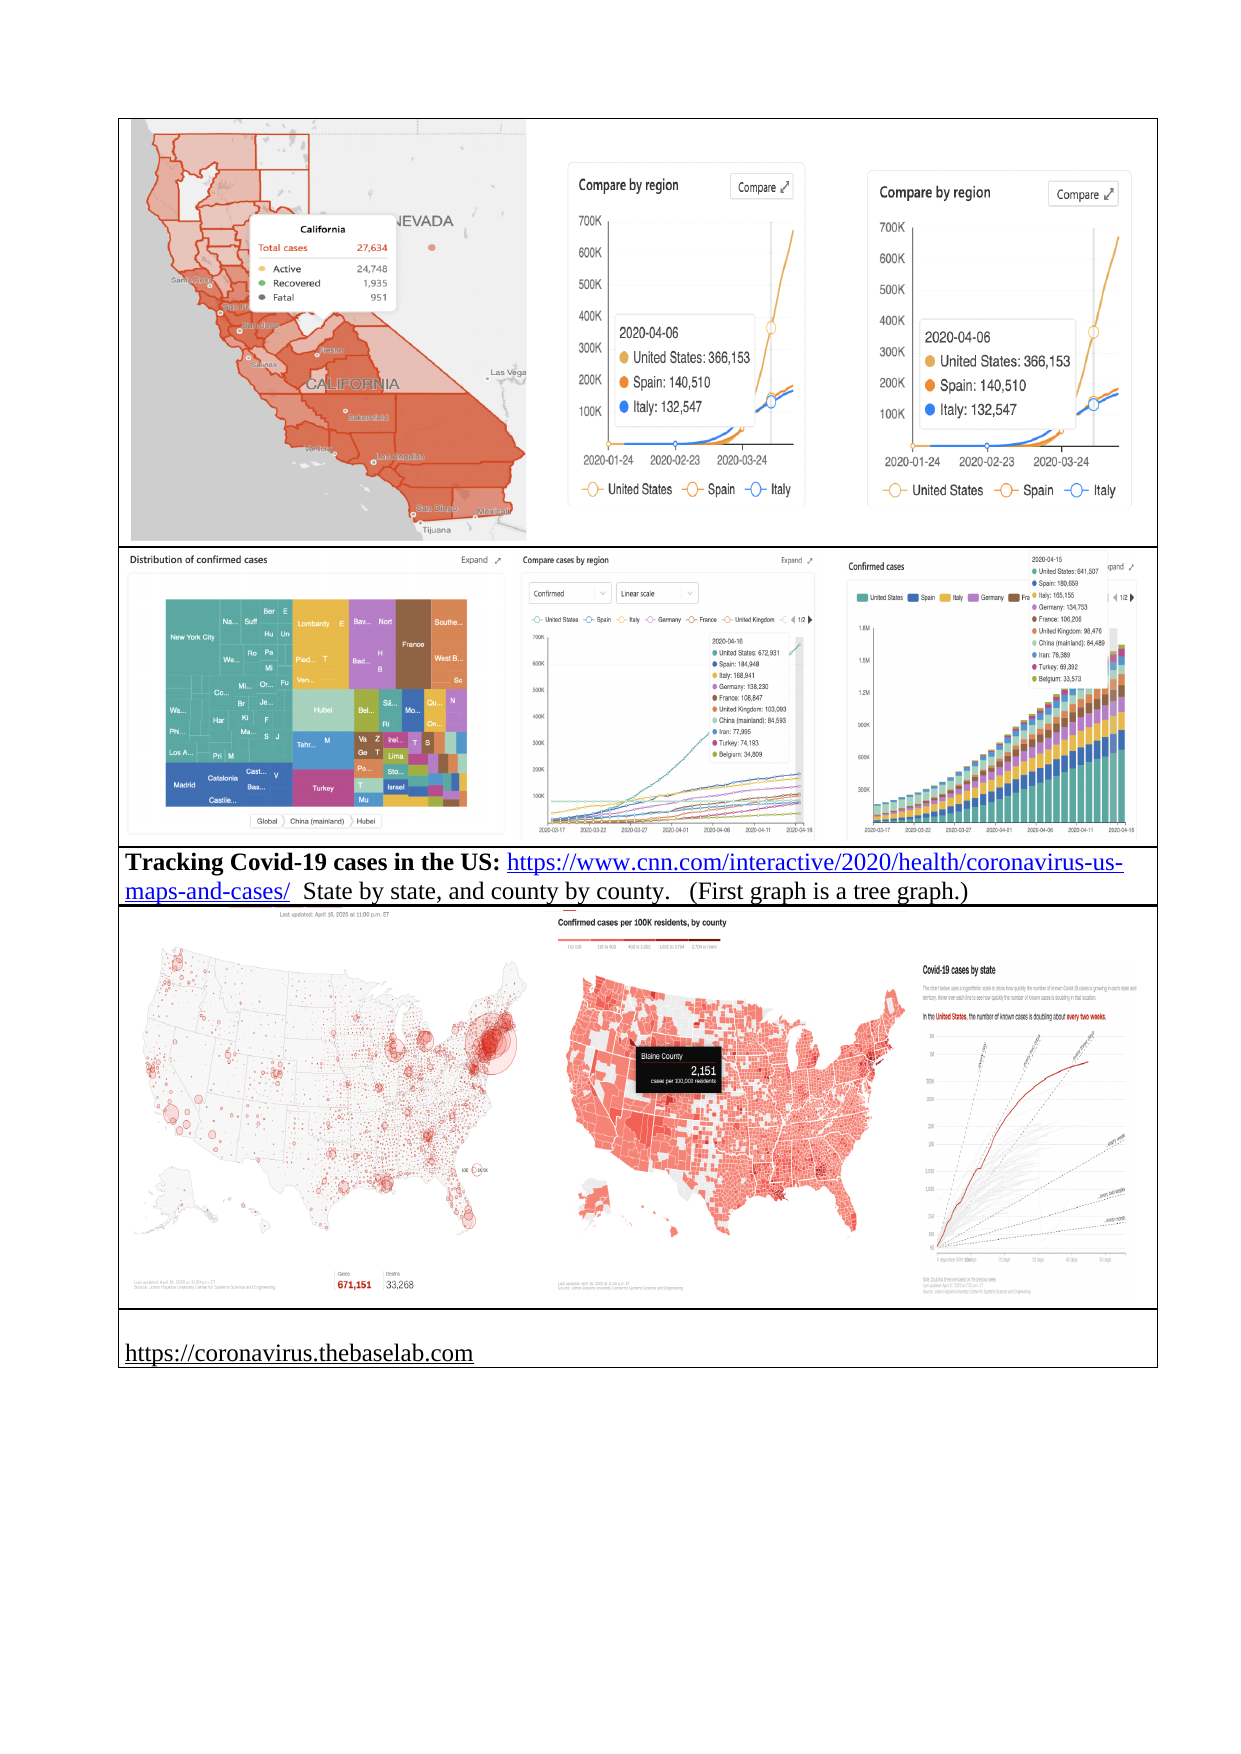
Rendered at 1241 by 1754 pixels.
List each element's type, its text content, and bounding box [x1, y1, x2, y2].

table_cell [119, 907, 1157, 1308]
table_cell [119, 548, 1157, 846]
table_cell Tracking Covid-19 cases in the US: https://www.cnn.com/interactive/2020/health/coronavirus-us-maps-and-cases/ State by state, and county by county. (First graph is a tree graph.) [119, 848, 1157, 904]
table_cell https://coronavirus.thebaselab.com [119, 1310, 1157, 1367]
table_cell [119, 119, 1157, 546]
